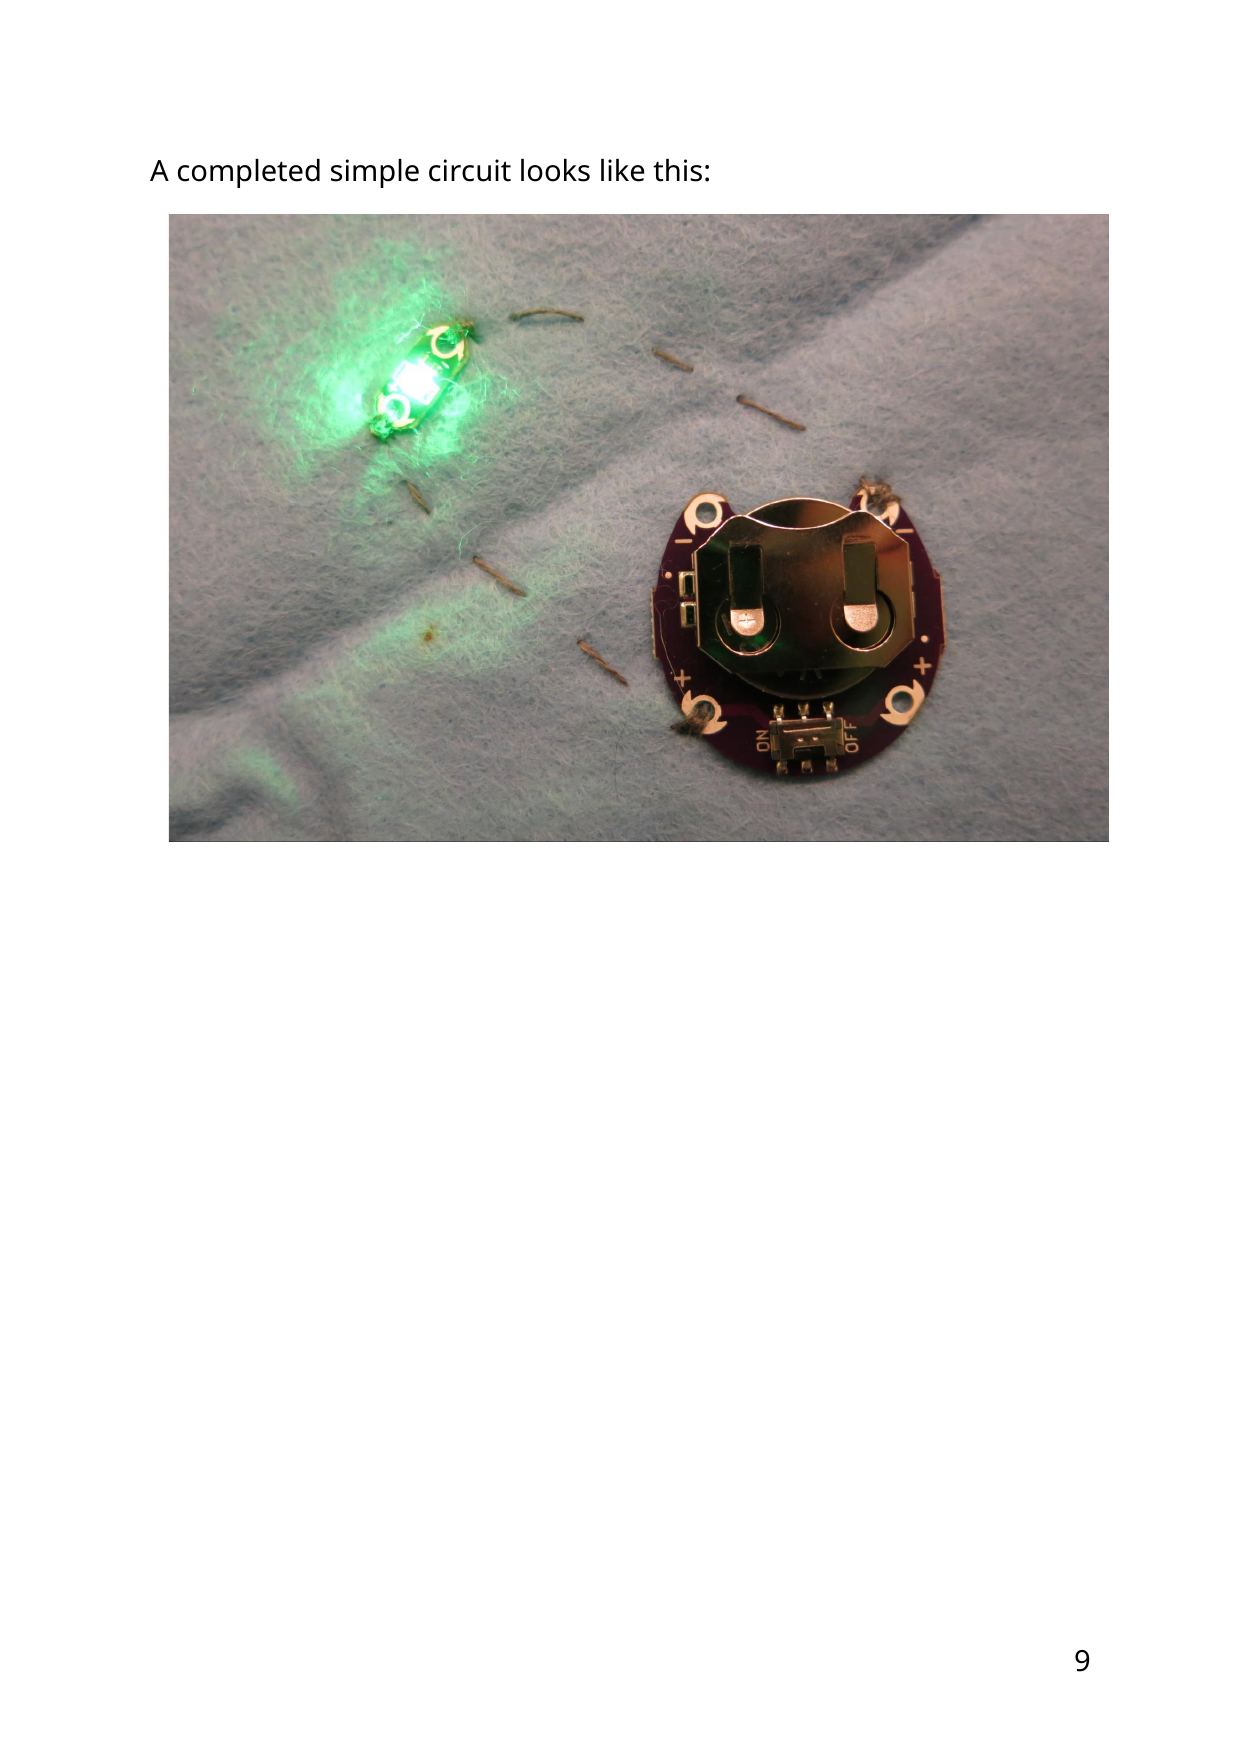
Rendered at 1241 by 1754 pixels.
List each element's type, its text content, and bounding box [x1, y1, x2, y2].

text A completed simple circuit looks like this: [150, 150, 1091, 190]
picture [168, 214, 1109, 842]
